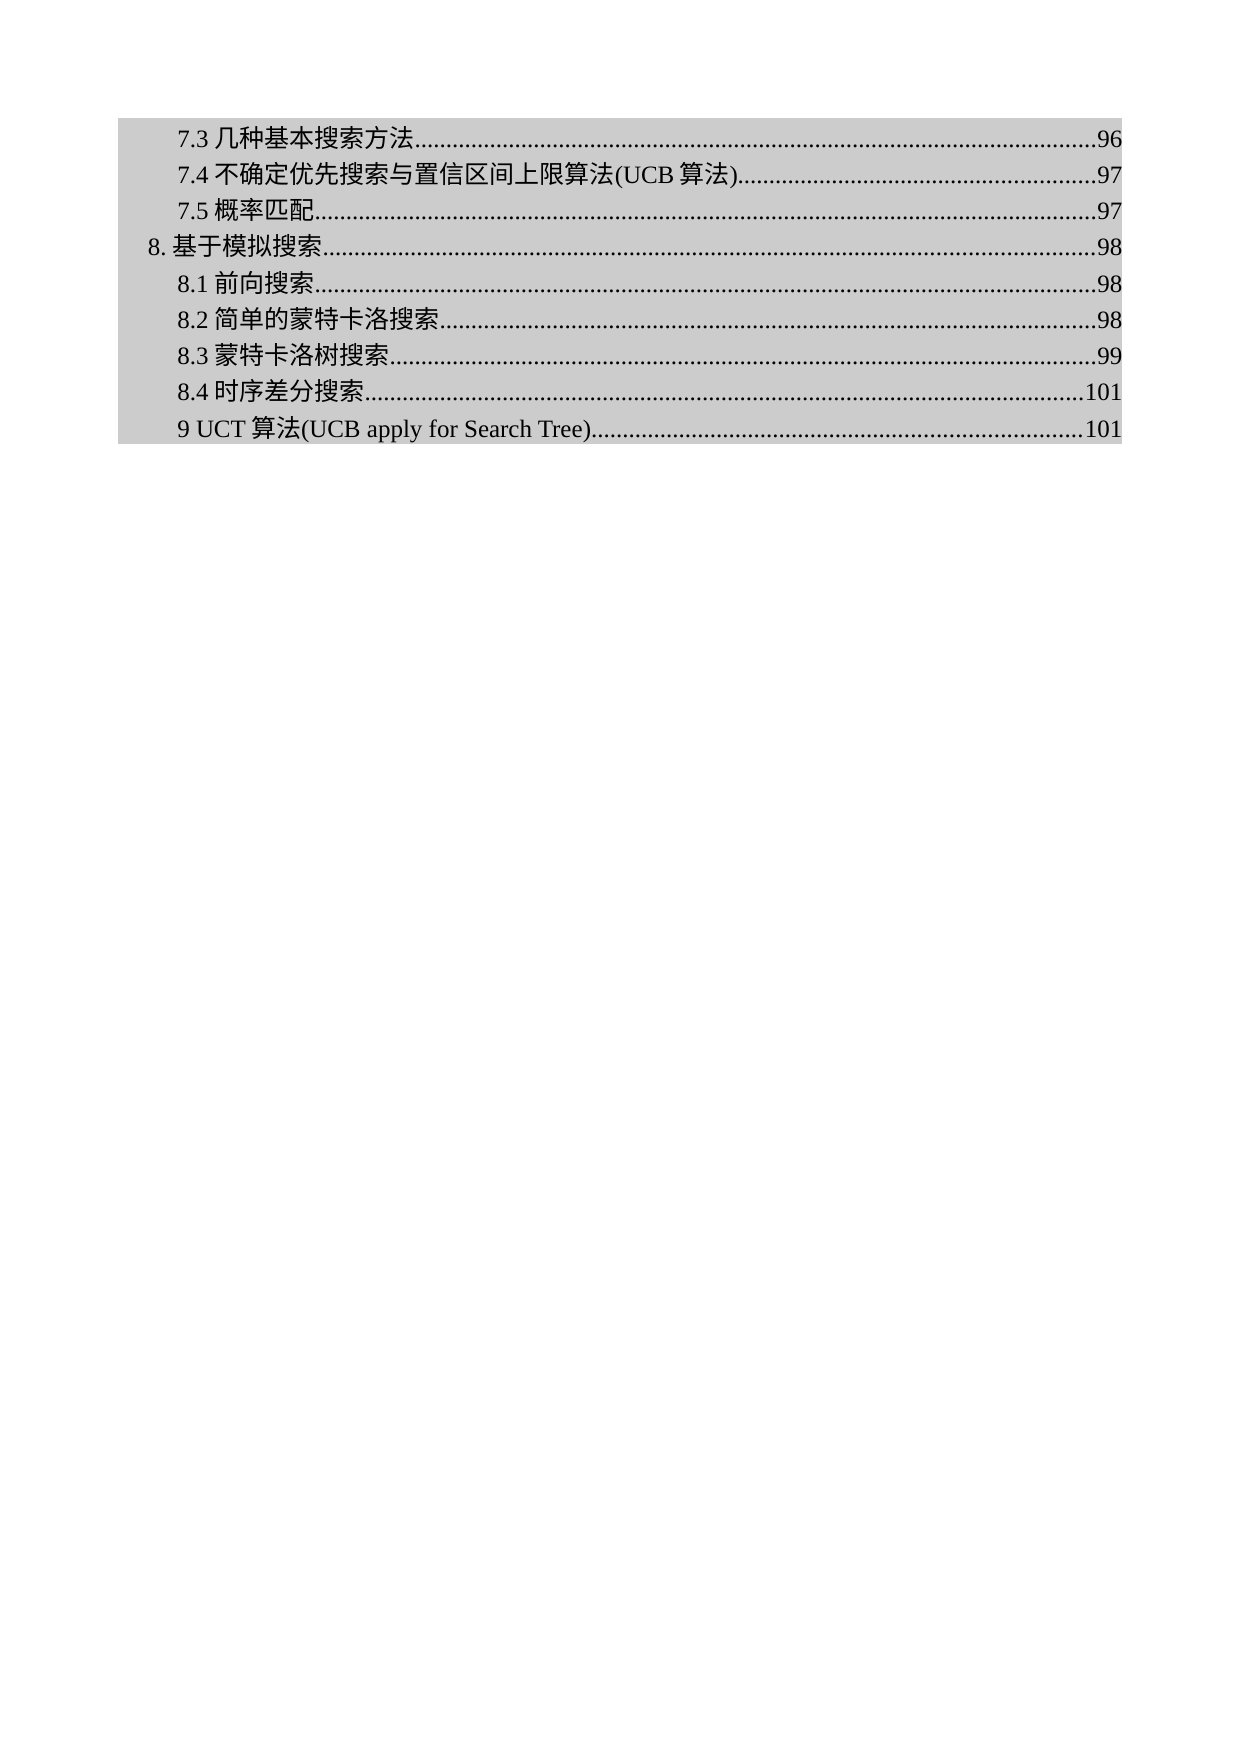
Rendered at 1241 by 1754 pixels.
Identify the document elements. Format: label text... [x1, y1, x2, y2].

text 8. 基于模拟搜索 98 [148, 227, 1122, 263]
text 9 UCT算法(UCB apply for Search Tree) 101 [177, 408, 1122, 444]
text 8.3 蒙特卡洛树搜索 99 [177, 336, 1122, 372]
text 7.3 几种基本搜索方法 96 [177, 118, 1122, 154]
text 8.2 简单的蒙特卡洛搜索 98 [177, 299, 1122, 336]
text 7.4 不确定优先搜索与置信区间上限算法(UCB算法) 97 [177, 154, 1122, 191]
text 7.5 概率匹配 97 [177, 191, 1122, 227]
text 8.1 前向搜索 98 [177, 263, 1122, 299]
text 8.4 时序差分搜索 101 [177, 372, 1122, 408]
